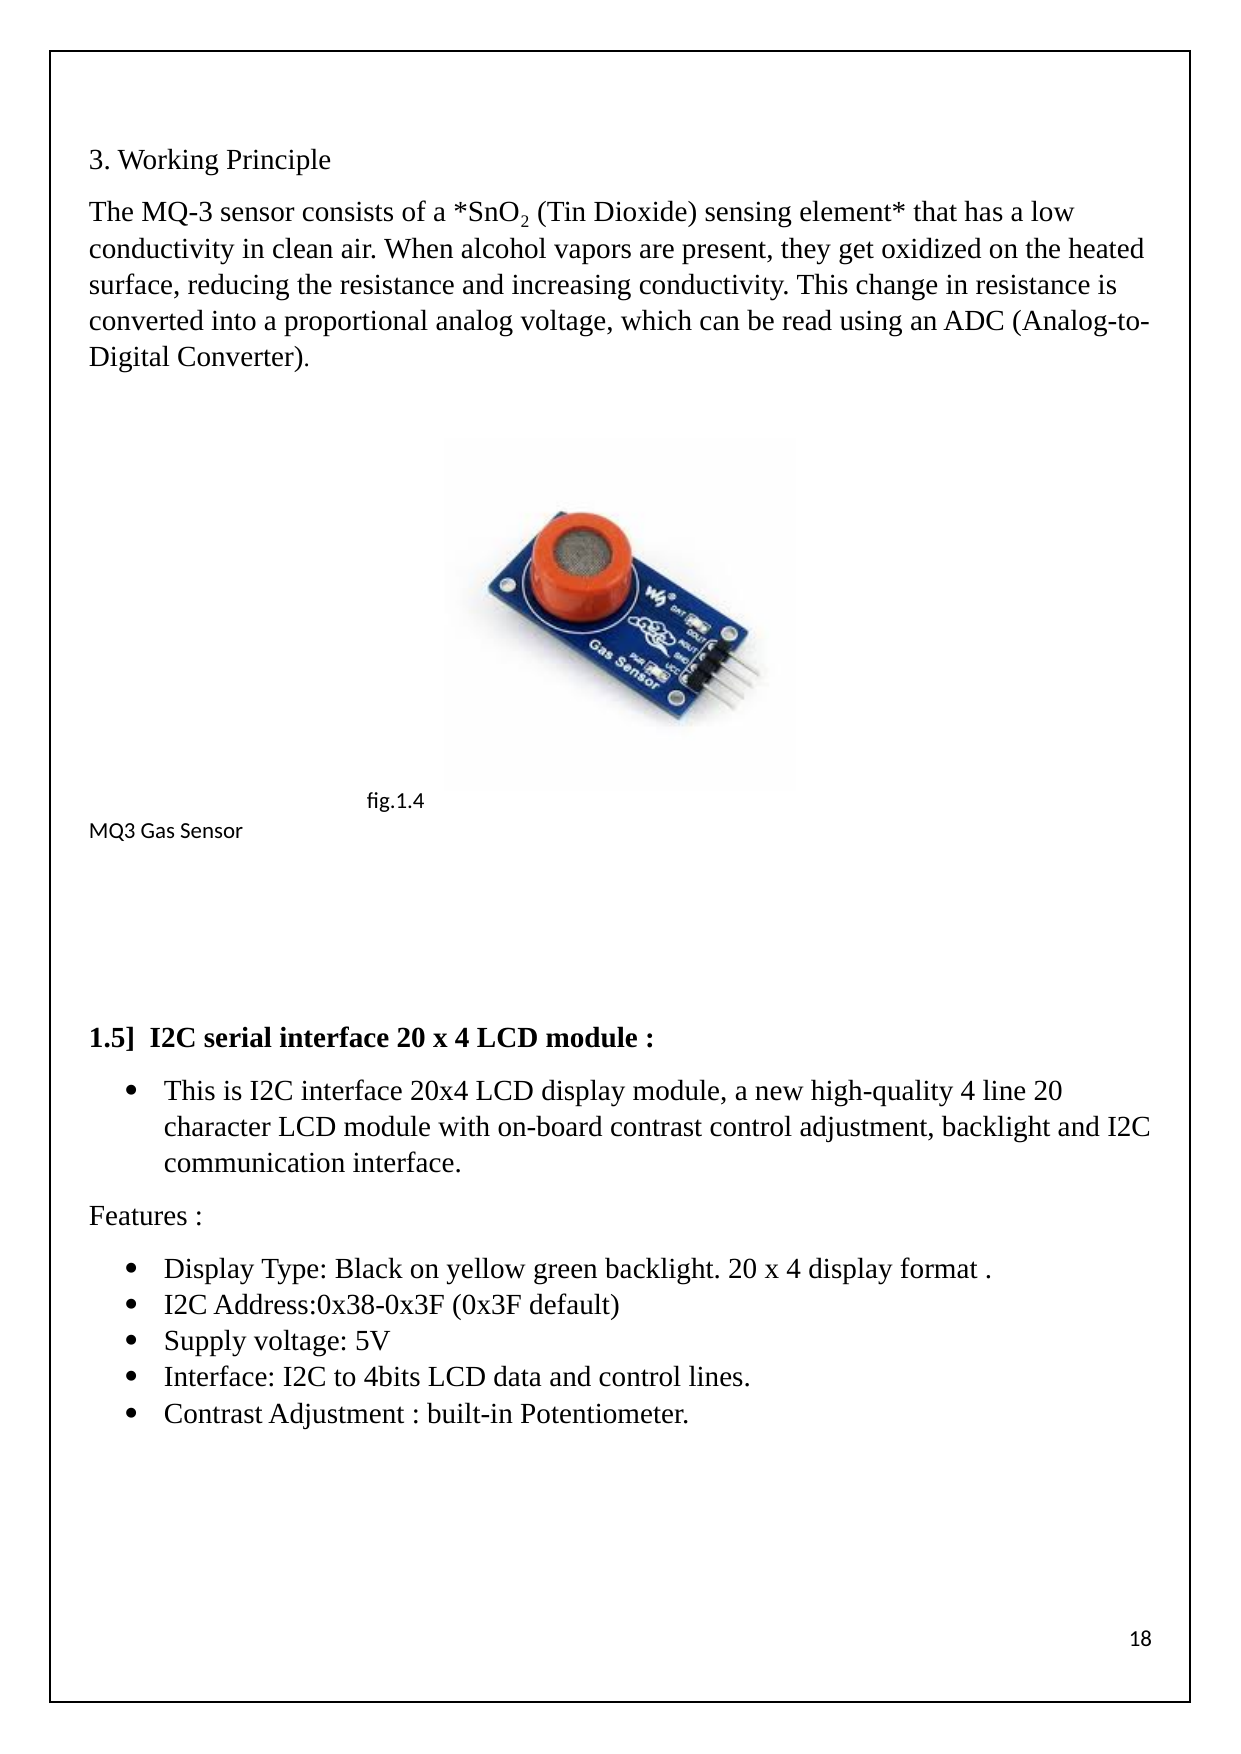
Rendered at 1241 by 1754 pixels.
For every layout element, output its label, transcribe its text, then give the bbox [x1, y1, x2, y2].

text fig.1.4 MQ3 Gas Sensor [89, 786, 1152, 844]
list Display Type: Black on yellow green backlight. 20 x 4 display format . [126, 1251, 1152, 1284]
text 3. Working Principle [89, 142, 1152, 175]
text The MQ-3 sensor consists of a *SnO₂ (Tin Dioxide) sensing element* that has a low conductivity in clean air. When alcohol vapors are present, they get oxidized on the heated surface, reducing the resistance and increasing conductivity. This change in resistance is converted into a proportional analog voltage, which can be read using an ADC (Analog-to-Digital Converter). [89, 194, 1152, 373]
text Features : [89, 1198, 1152, 1232]
picture [444, 438, 796, 791]
text 1.5] I2C serial interface 20 x 4 LCD module : [89, 1020, 1152, 1053]
list I2C Address:0x38-0x3F (0x3F default) [126, 1287, 1152, 1321]
list This is I2C interface 20x4 LCD display module, a new high-quality 4 line 20 character LCD module with on-board contrast control adjustment, backlight and I2C communication interface. [126, 1073, 1152, 1179]
list Supply voltage: 5V [126, 1323, 1152, 1357]
list Interface: I2C to 4bits LCD data and control lines. [126, 1359, 1152, 1393]
list Contrast Adjustment : built-in Potentiometer. [126, 1396, 1152, 1429]
